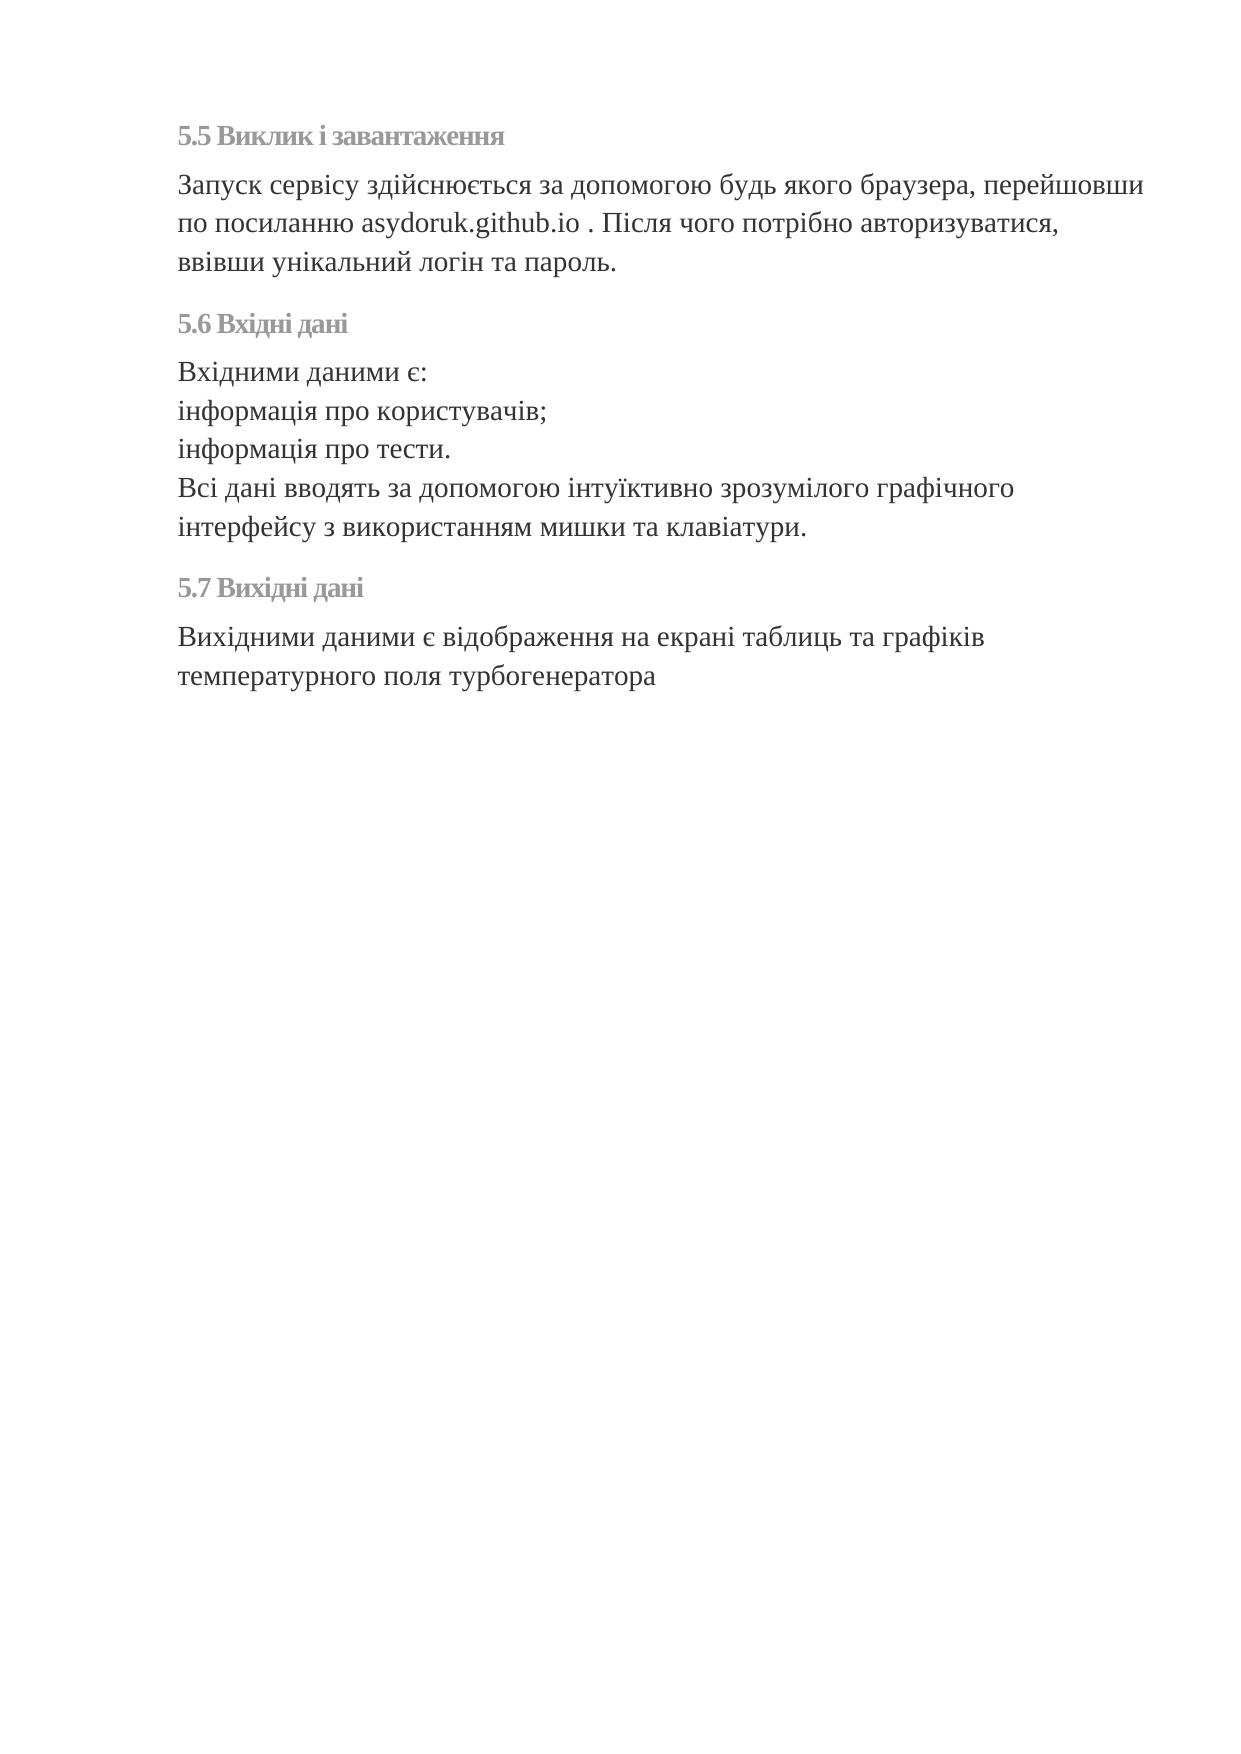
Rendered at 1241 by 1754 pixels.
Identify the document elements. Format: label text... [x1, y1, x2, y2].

text інформація про тести. [177, 432, 1152, 465]
subtitle 5.7 Вихідні дані [177, 571, 1152, 604]
subtitle 5.6 Вхідні дані [177, 306, 1152, 339]
text Запуск сервісу здійснюється за допомогою будь якого браузера, перейшовши по посиланню asydoruk.github.io . Після чого потрібно авторизуватися, ввівши унікальний логін та пароль. [177, 167, 1152, 277]
text Всі дані вводять за допомогою інтуїктивно зрозумілого графічного інтерфейсу з використанням мишки та клавіатури. [177, 470, 1152, 542]
subtitle 5.5 Виклик і завантаження [177, 118, 1152, 152]
text Вхідними даними є: [177, 354, 1152, 388]
text інформація про користувачів; [177, 393, 1152, 427]
text Вихідними даними є відображення на екрані таблиць та графіків температурного поля турбогенератора [177, 619, 1152, 691]
